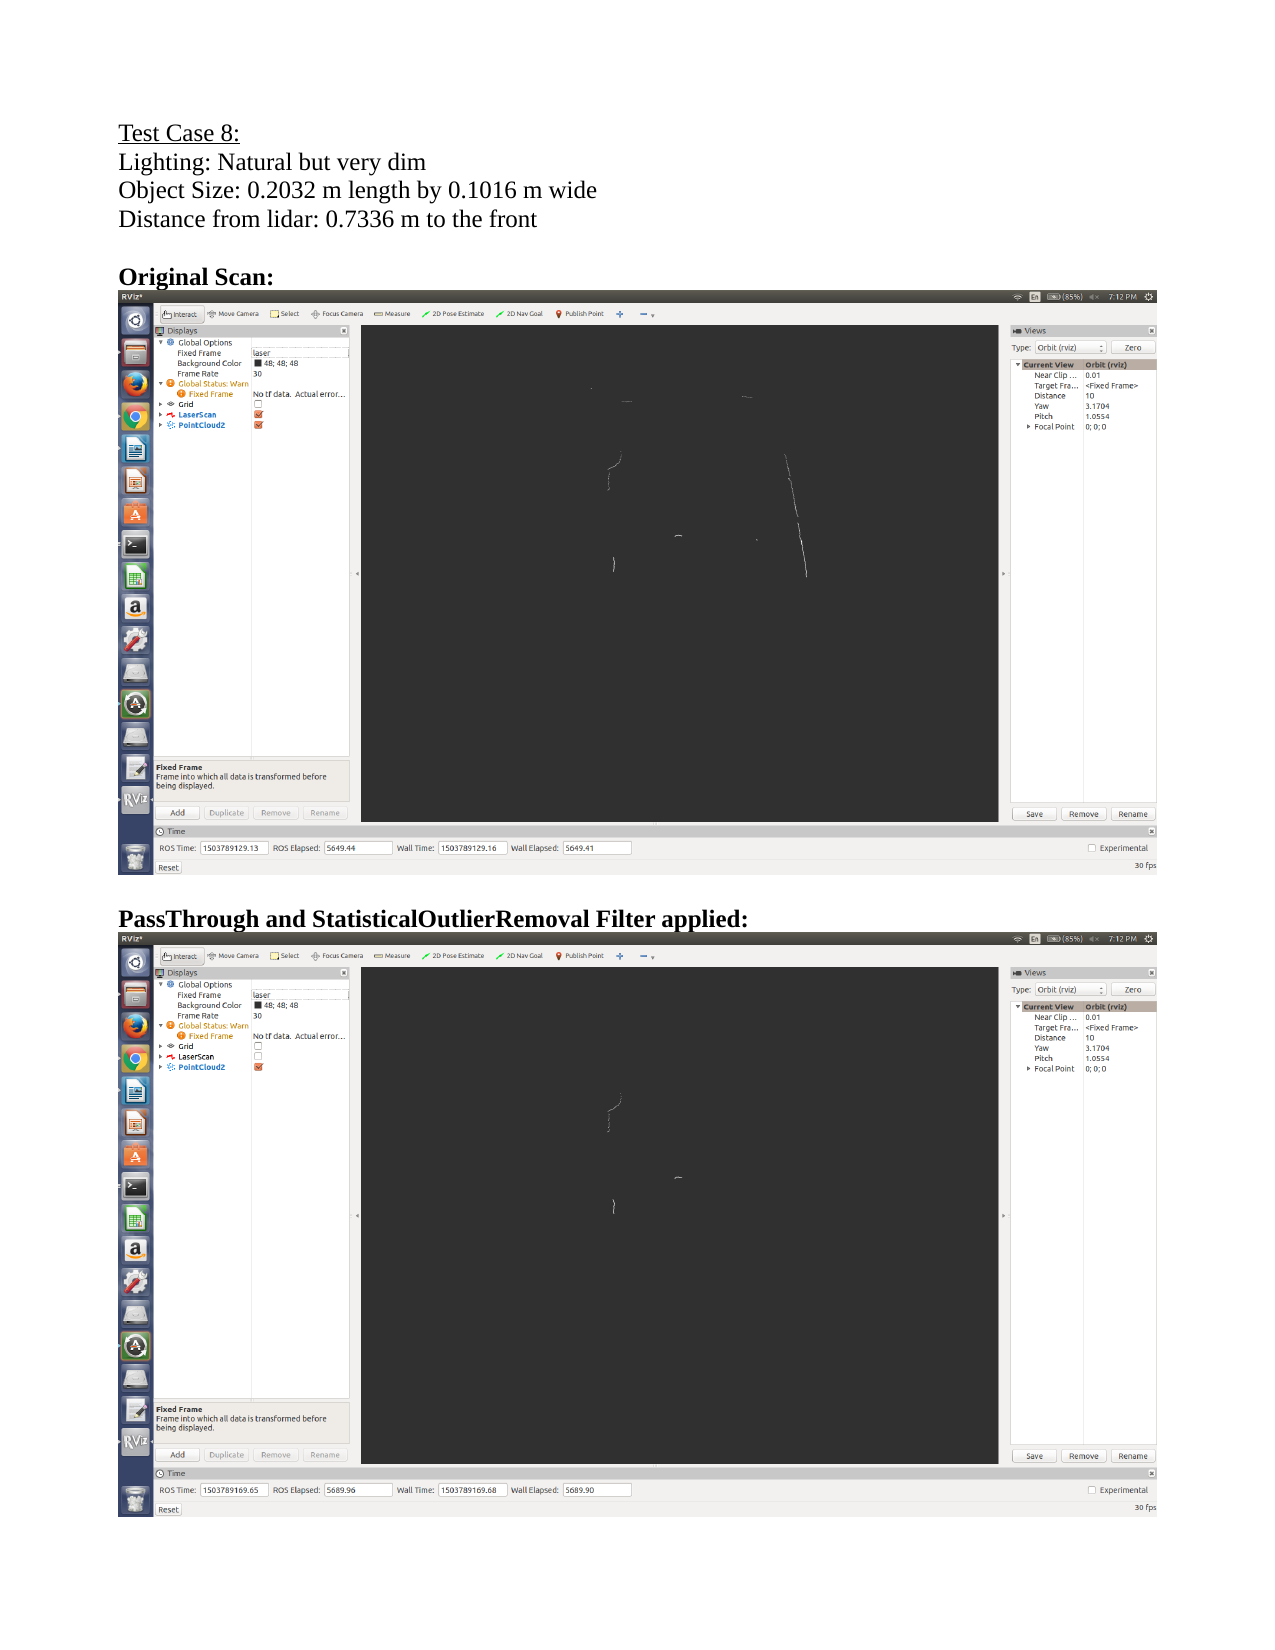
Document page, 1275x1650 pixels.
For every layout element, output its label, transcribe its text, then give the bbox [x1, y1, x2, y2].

picture [118, 932, 1157, 1517]
text Test Case 8: [118, 118, 1157, 147]
text Original Scan: [118, 262, 1157, 290]
text Distance from lidar: 0.7336 m to the front [118, 204, 1157, 233]
picture [118, 290, 1157, 875]
text Object Size: 0.2032 m length by 0.1016 m wide [118, 176, 1157, 204]
text PassThrough and StatisticalOutlierRemoval Filter applied: [118, 904, 1157, 932]
text Lighting: Natural but very dim [118, 147, 1157, 176]
